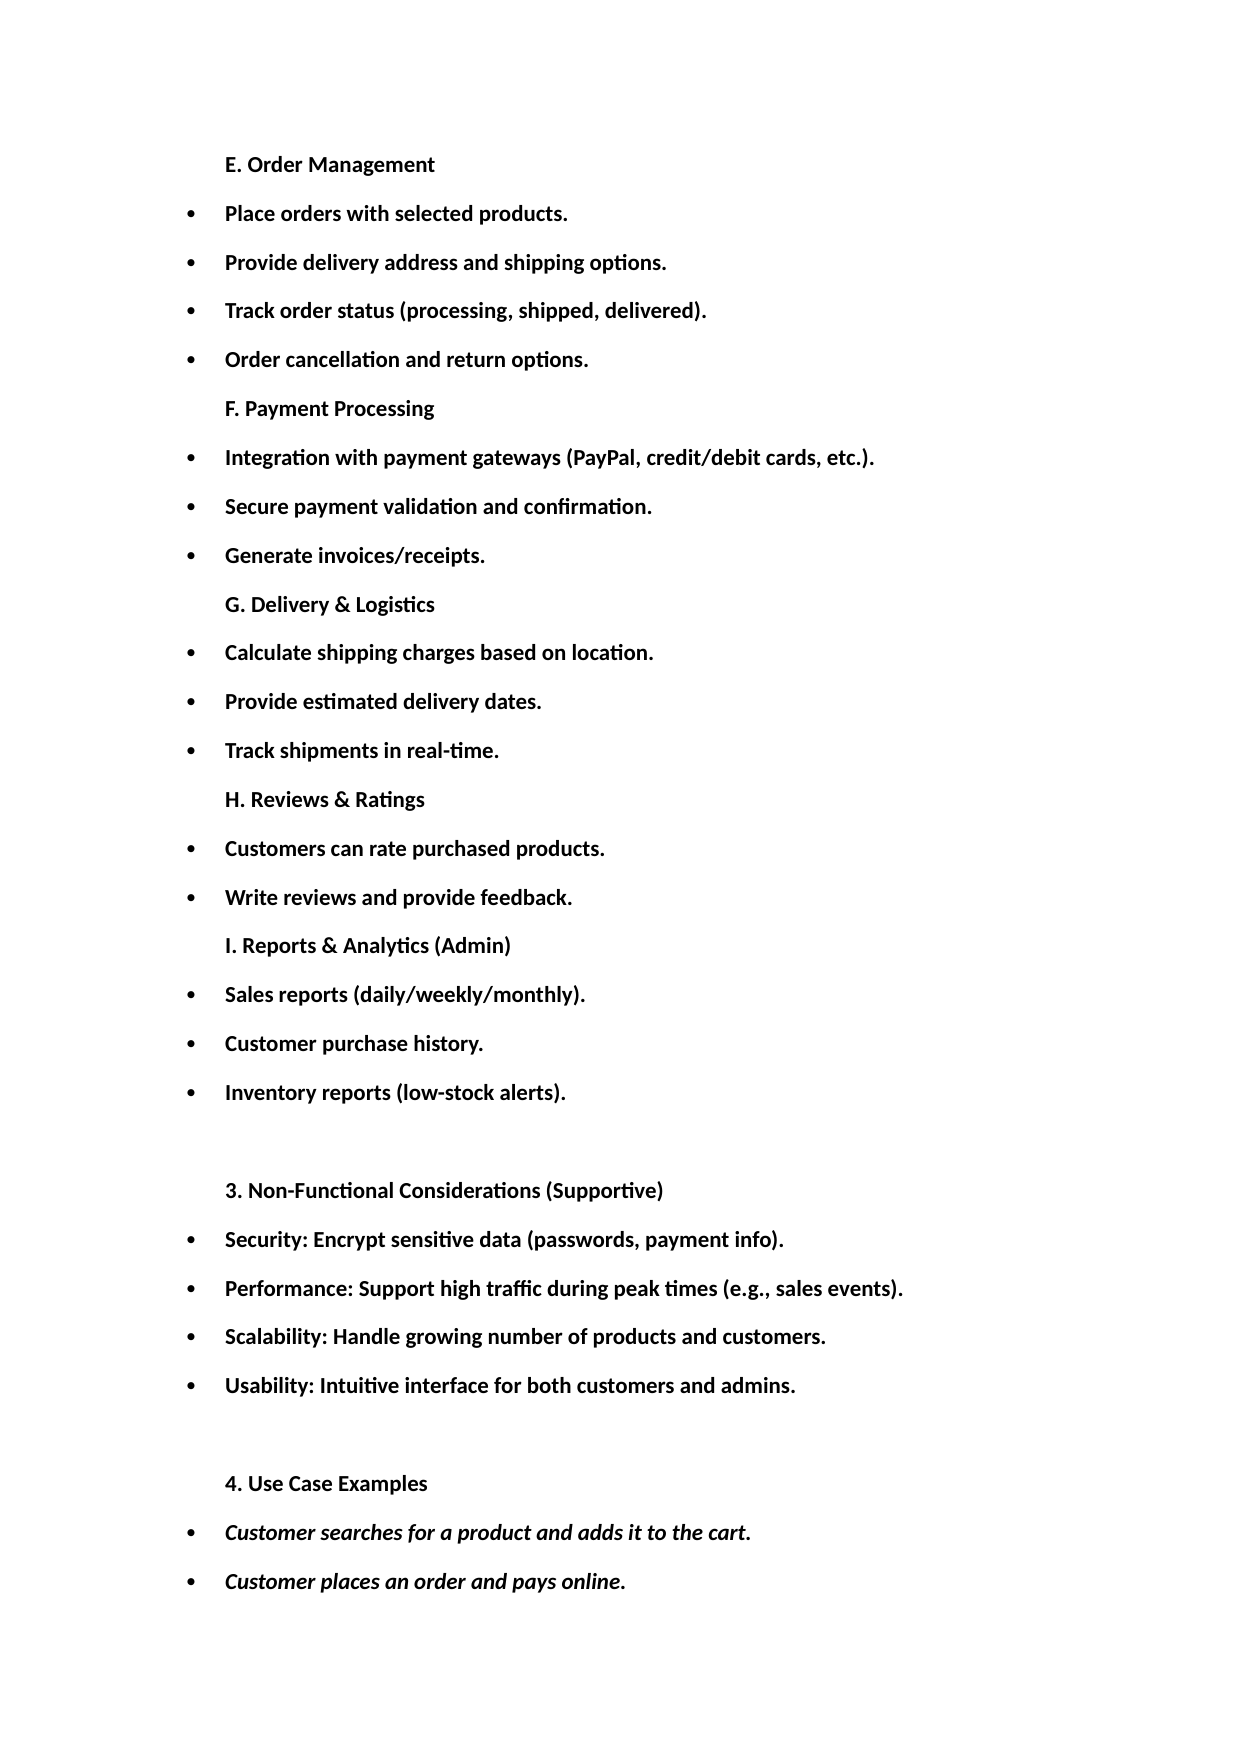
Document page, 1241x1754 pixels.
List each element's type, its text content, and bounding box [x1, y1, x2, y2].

text E. Order Management [225, 150, 1090, 178]
text 4. Use Case Examples [225, 1469, 1090, 1497]
list Place orders with selected products. [187, 199, 1090, 227]
list Security: Encrypt sensitive data (passwords, payment info). [187, 1225, 1090, 1253]
list Customer places an order and pays online. [187, 1567, 1090, 1595]
list Customer purchase history. [187, 1029, 1090, 1057]
list Secure payment validation and confirmation. [187, 492, 1090, 520]
list Track order status (processing, shipped, delivered). [187, 297, 1090, 324]
list Track shipments in real-time. [187, 736, 1090, 764]
text G. Delivery & Logistics [225, 590, 1090, 618]
list Integration with payment gateways (PayPal, credit/debit cards, etc.). [187, 443, 1090, 471]
list Customer searches for a product and adds it to the cart. [187, 1518, 1090, 1546]
text F. Payment Processing [225, 394, 1090, 422]
list Performance: Support high traffic during peak times (e.g., sales events). [187, 1274, 1090, 1302]
list Customers can rate purchased products. [187, 834, 1090, 862]
list Generate invoices/receipts. [187, 541, 1090, 569]
list Order cancellation and return options. [187, 345, 1090, 373]
list Scalability: Handle growing number of products and customers. [187, 1322, 1090, 1351]
text I. Reports & Analytics (Admin) [225, 932, 1090, 960]
list Provide delivery address and shipping options. [187, 248, 1090, 276]
list Provide estimated delivery dates. [187, 687, 1090, 715]
list Calculate shipping charges based on location. [187, 638, 1090, 667]
list Usability: Intuitive interface for both customers and admins. [187, 1371, 1090, 1399]
list Write reviews and provide feedback. [187, 883, 1090, 911]
list Inventory reports (low-stock alerts). [187, 1078, 1090, 1106]
text 3. Non-Functional Considerations (Supportive) [225, 1176, 1090, 1204]
text H. Reviews & Ratings [225, 785, 1090, 813]
list Sales reports (daily/weekly/monthly). [187, 981, 1090, 1008]
